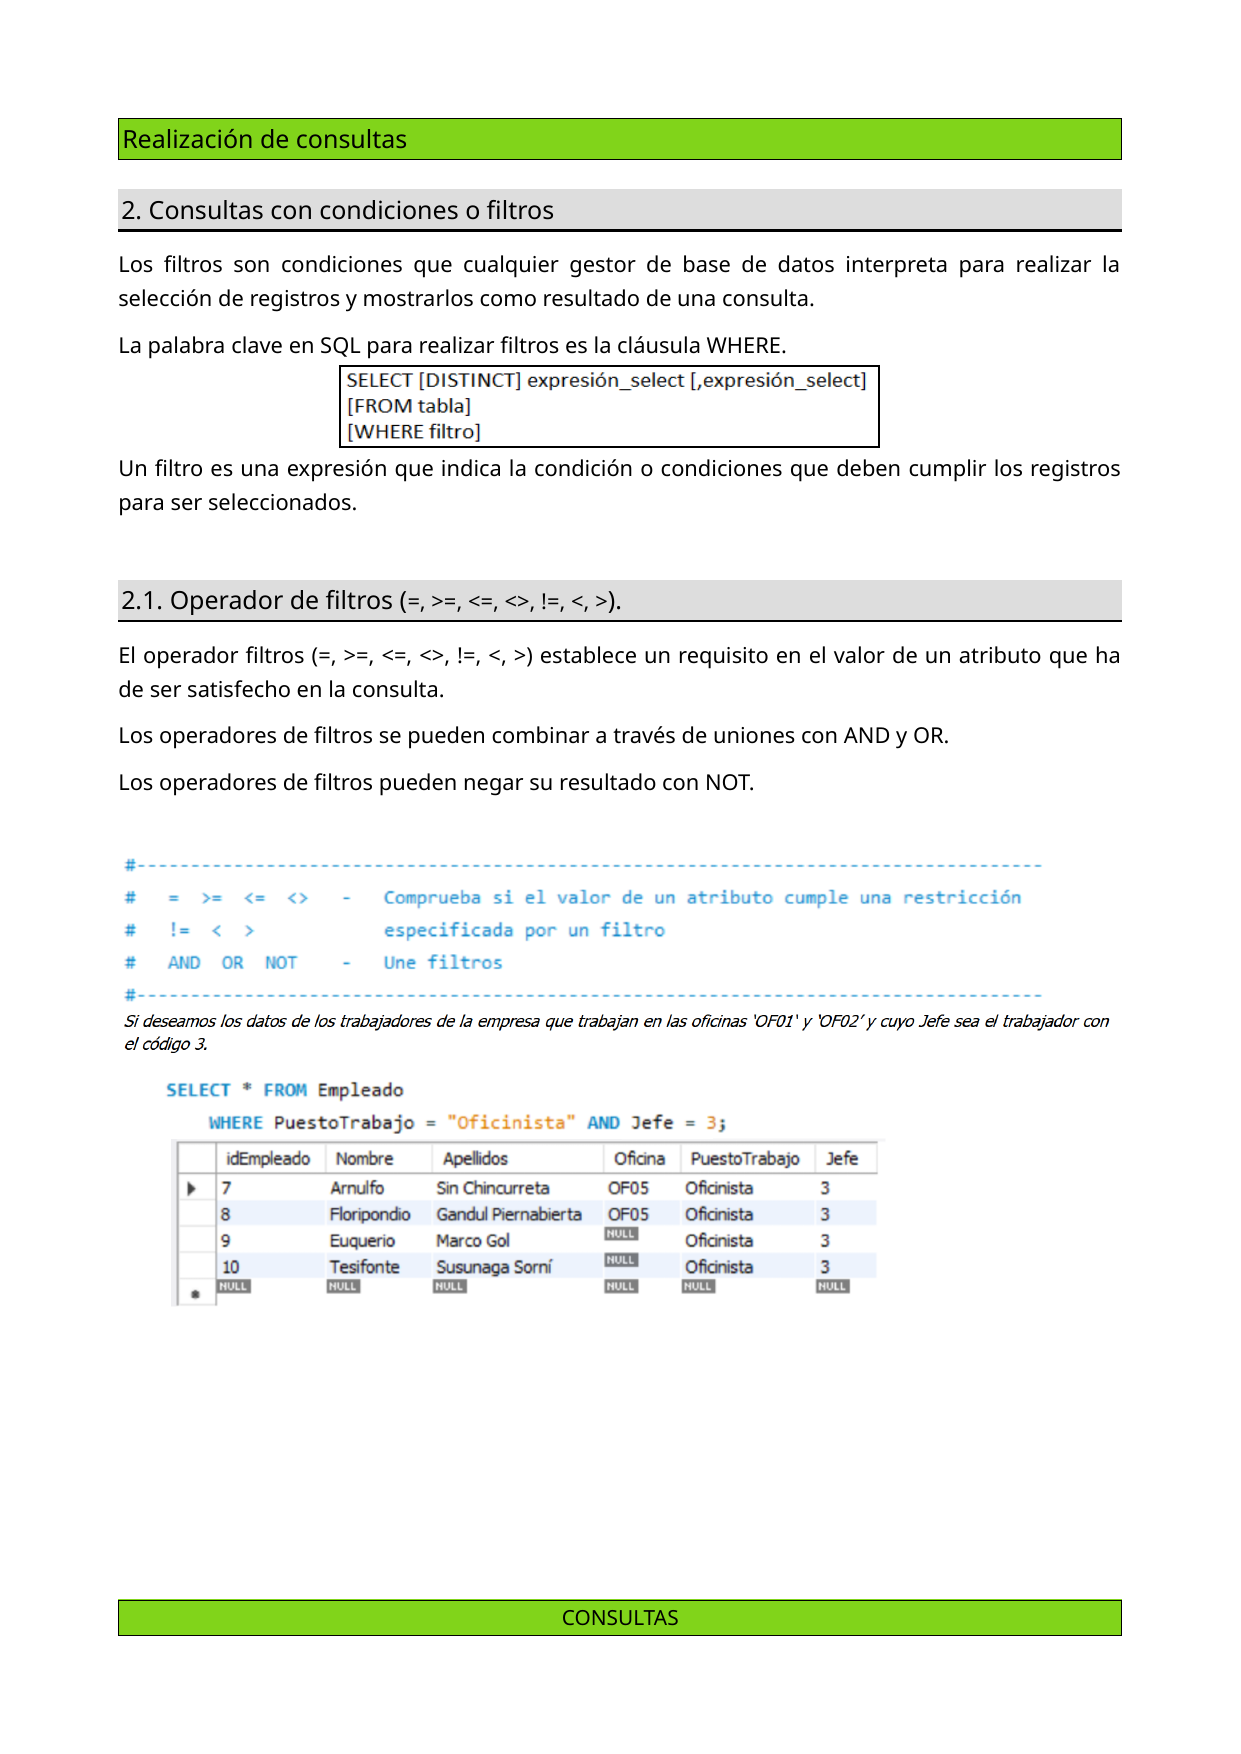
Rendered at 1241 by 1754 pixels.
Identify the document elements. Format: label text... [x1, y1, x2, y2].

text 2. Consultas con condiciones o filtros [118, 189, 1122, 229]
text [341, 367, 878, 446]
text Un filtro es una expresión que indica la condición o condiciones que deben cumplir los registros para ser seleccionados. [118, 376, 1122, 517]
text Los filtros son condiciones que cualquier gestor de base de datos interpreta para realizar la selección de registros y mostrarlos como resultado de una consulta. [118, 249, 1122, 313]
picture [343, 369, 875, 444]
picture [118, 857, 1123, 1316]
text Los operadores de filtros se pueden combinar a través de uniones con AND y OR. [118, 720, 1122, 750]
text Los operadores de filtros pueden negar su resultado con NOT. [118, 767, 1122, 797]
text El operador filtros (=, >=, <=, <>, !=, <, >) establece un requisito en el valor de un atributo que ha de ser satisfecho en la consulta. [118, 639, 1122, 703]
text La palabra clave en SQL para realizar filtros es la cláusula WHERE. [118, 330, 1122, 359]
text 2.1. Operador de filtros (=, >=, <=, <>, !=, <, >). [118, 580, 1122, 620]
